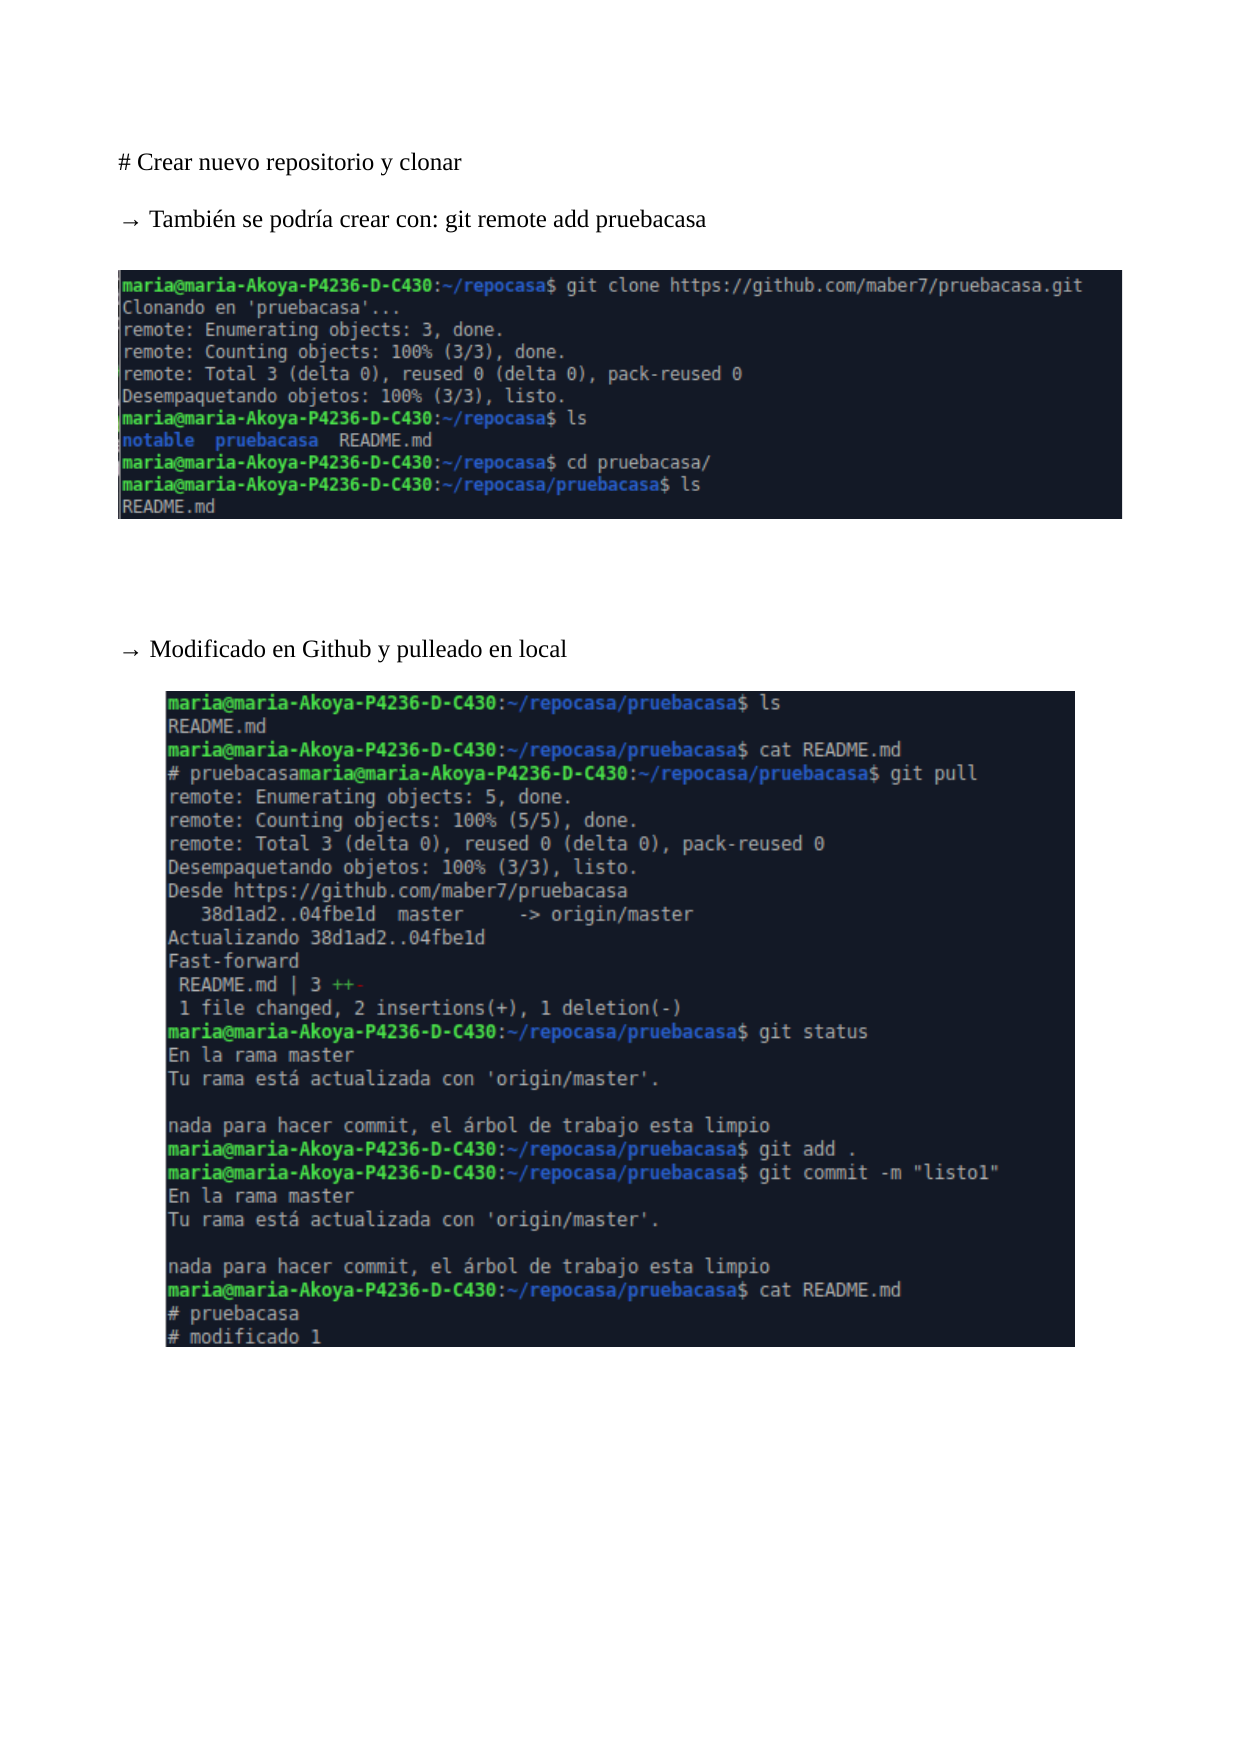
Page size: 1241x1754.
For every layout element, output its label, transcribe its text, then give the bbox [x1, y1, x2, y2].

text → También se podría crear con: git remote add pruebacasa [118, 204, 1122, 233]
picture [165, 691, 1075, 1347]
text → Modificado en Github y pulleado en local [118, 634, 1122, 663]
text # Crear nuevo repositorio y clonar [118, 147, 1122, 176]
picture [118, 270, 1123, 519]
